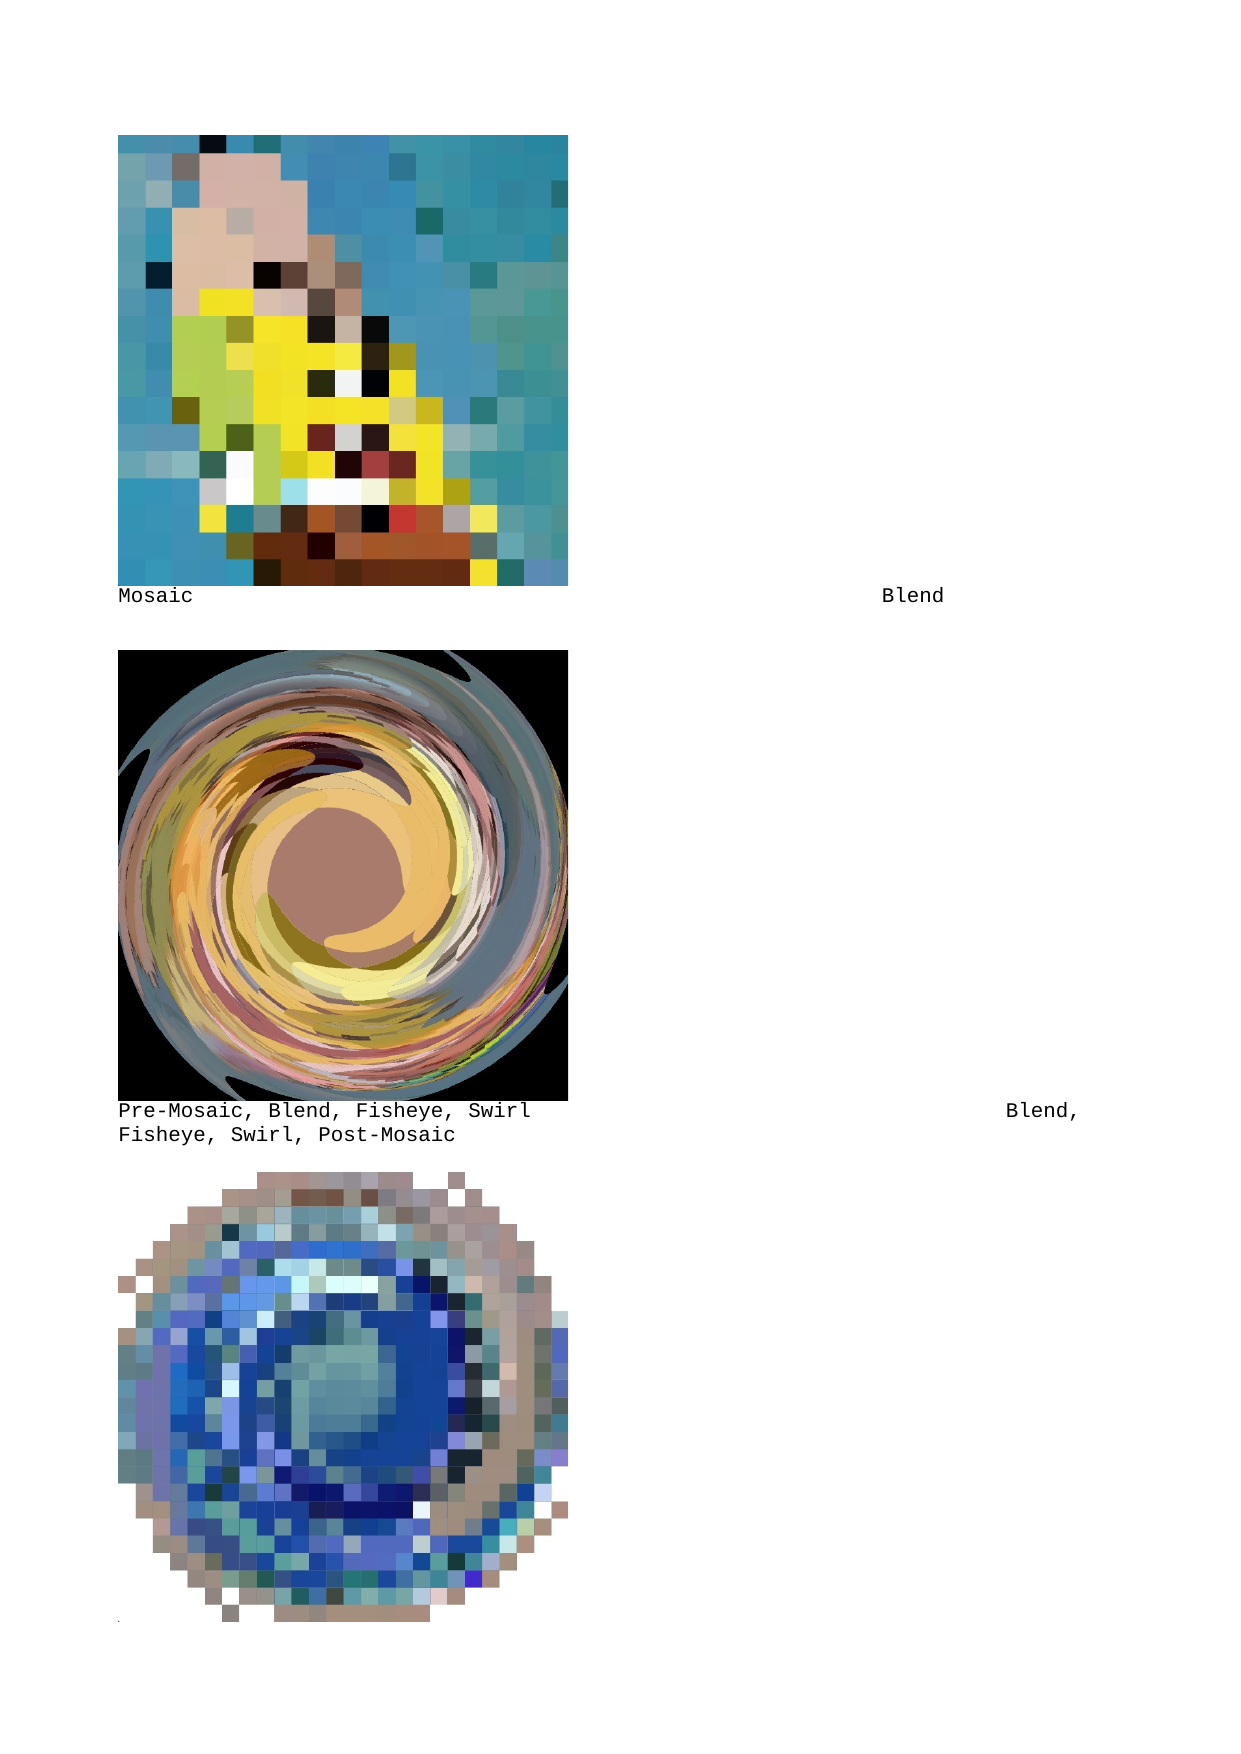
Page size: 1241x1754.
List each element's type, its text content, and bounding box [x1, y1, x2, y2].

text Pre-Mosaic, Blend, Fisheye, Swirl Blend, Fisheye, Swirl, Post-Mosaic [118, 1100, 1122, 1147]
text Mosaic Blend [118, 586, 1122, 609]
